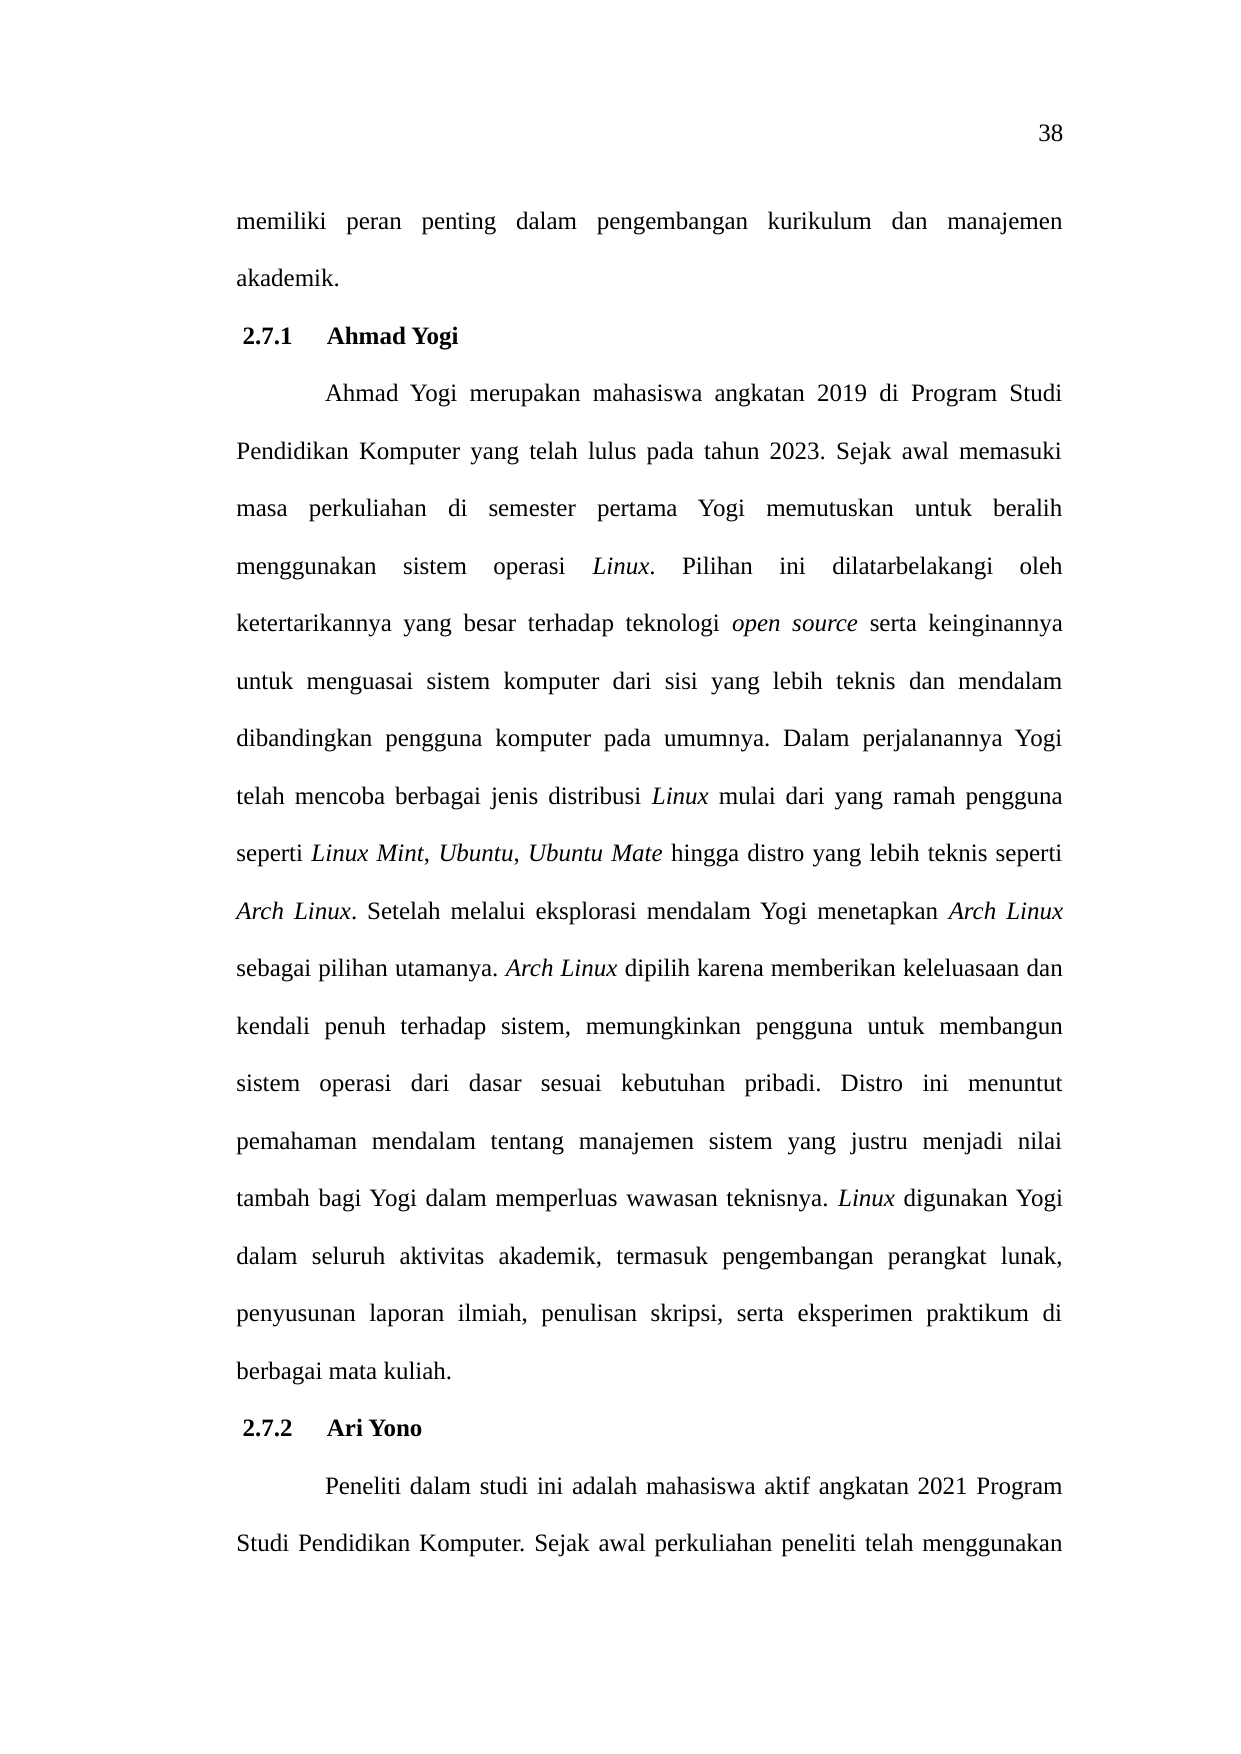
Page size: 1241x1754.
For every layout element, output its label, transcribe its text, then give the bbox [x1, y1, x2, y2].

text Ahmad Yogi merupakan mahasiswa angkatan 2019 di Program Studi Pendidikan Komputer yang telah lulus pada tahun 2023. Sejak awal memasuki masa perkuliahan di semester pertama Yogi memutuskan untuk beralih menggunakan sistem operasi Linux. Pilihan ini dilatarbelakangi oleh ketertarikannya yang besar terhadap teknologi open source serta keinginannya untuk menguasai sistem komputer dari sisi yang lebih teknis dan mendalam dibandingkan pengguna komputer pada umumnya. Dalam perjalanannya Yogi telah mencoba berbagai jenis distribusi Linux mulai dari yang ramah pengguna seperti Linux Mint, Ubuntu, Ubuntu Mate hingga distro yang lebih teknis seperti Arch Linux. Setelah melalui eksplorasi mendalam Yogi menetapkan Arch Linux sebagai pilihan utamanya. Arch Linux dipilih karena memberikan keleluasaan dan kendali penuh terhadap sistem, memungkinkan pengguna untuk membangun sistem operasi dari dasar sesuai kebutuhan pribadi. Distro ini menuntut pemahaman mendalam tentang manajemen sistem yang justru menjadi nilai tambah bagi Yogi dalam memperluas wawasan teknisnya. Linux digunakan Yogi dalam seluruh aktivitas akademik, termasuk pengembangan perangkat lunak, penyusunan laporan ilmiah, penulisan skripsi, serta eksperimen praktikum di berbagai mata kuliah. [236, 378, 1063, 1385]
subtitle Ahmad Yogi [236, 321, 1063, 350]
text Peneliti dalam studi ini adalah mahasiswa aktif angkatan 2021 Program Studi Pendidikan Komputer. Sejak awal perkuliahan peneliti telah menggunakan [236, 1471, 1063, 1557]
text memiliki peran penting dalam pengembangan kurikulum dan manajemen akademik. [236, 206, 1063, 292]
subtitle Ari Yono [236, 1413, 1063, 1442]
